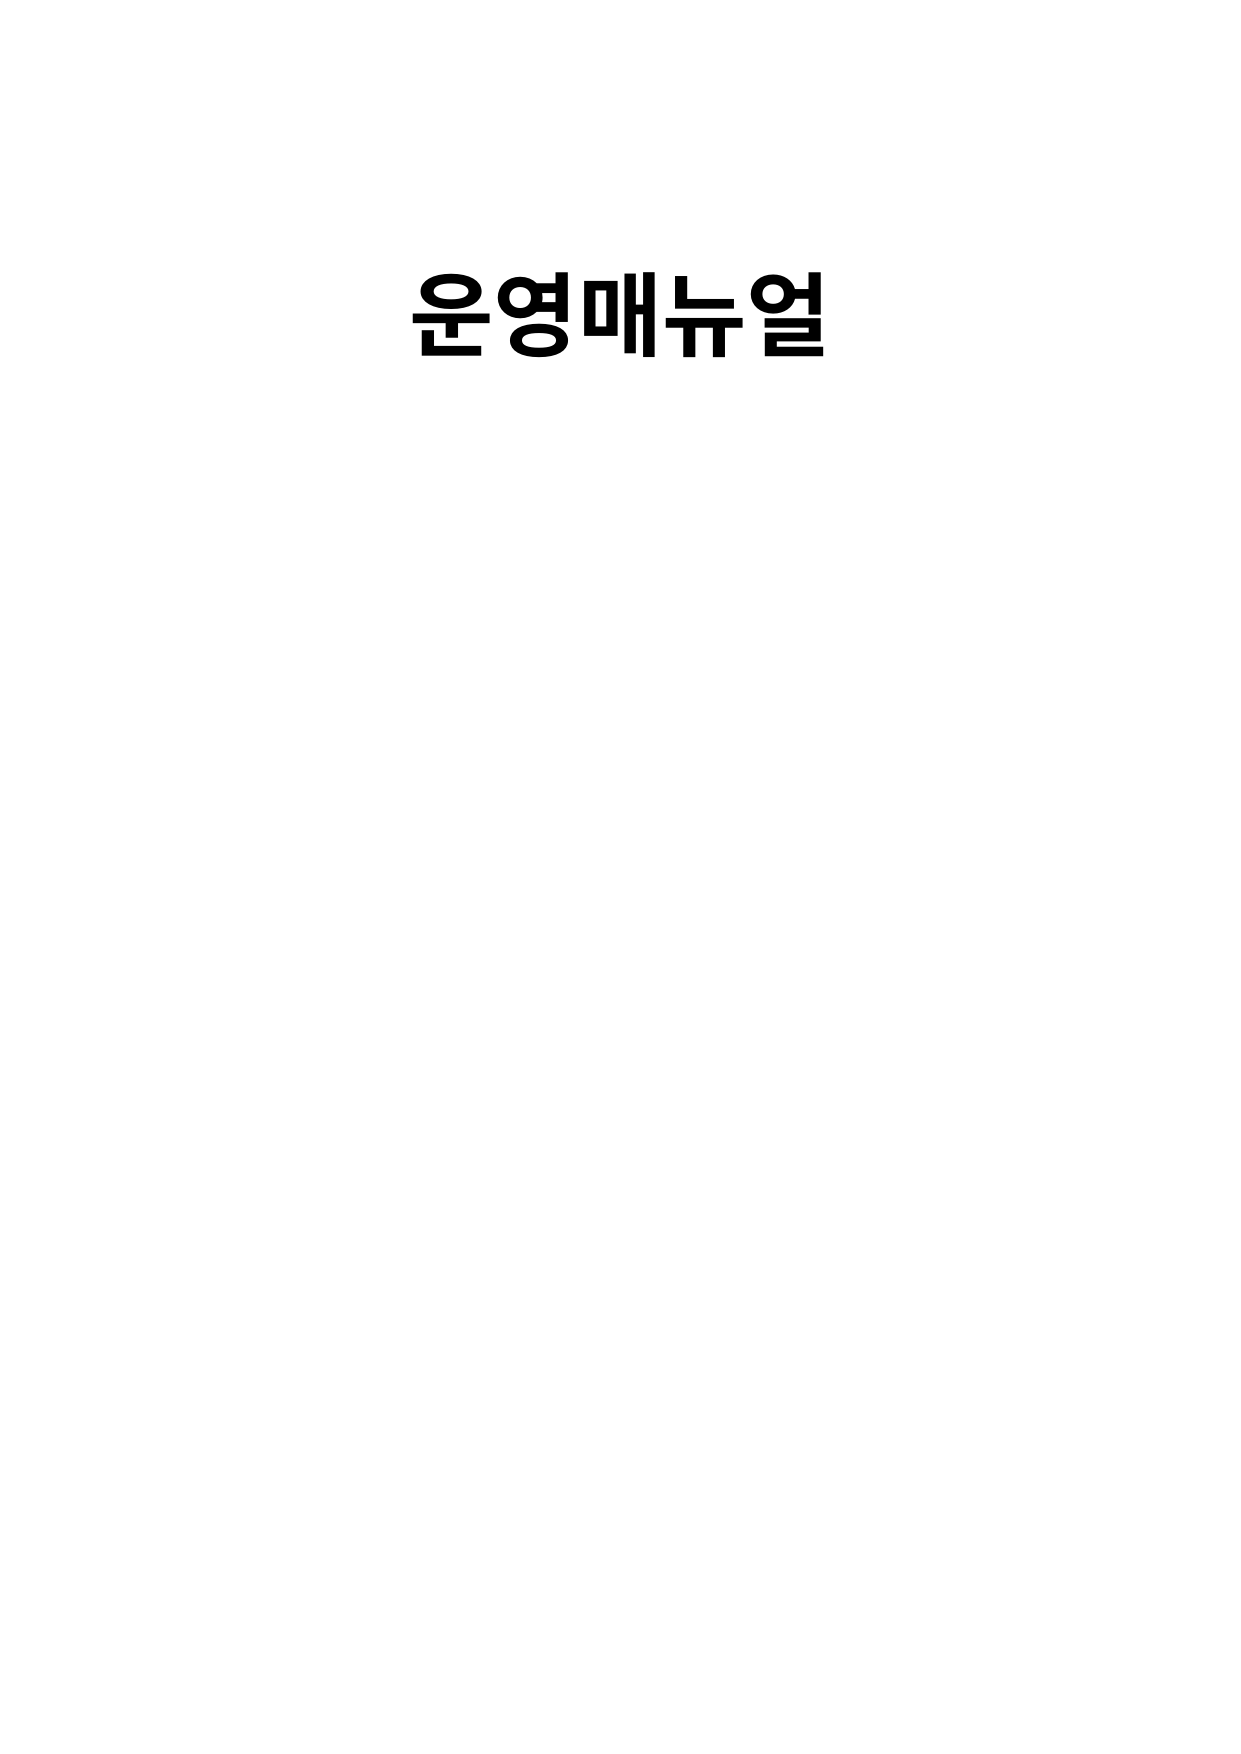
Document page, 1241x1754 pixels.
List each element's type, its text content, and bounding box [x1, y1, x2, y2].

text 운영매뉴얼 [118, 243, 1122, 376]
